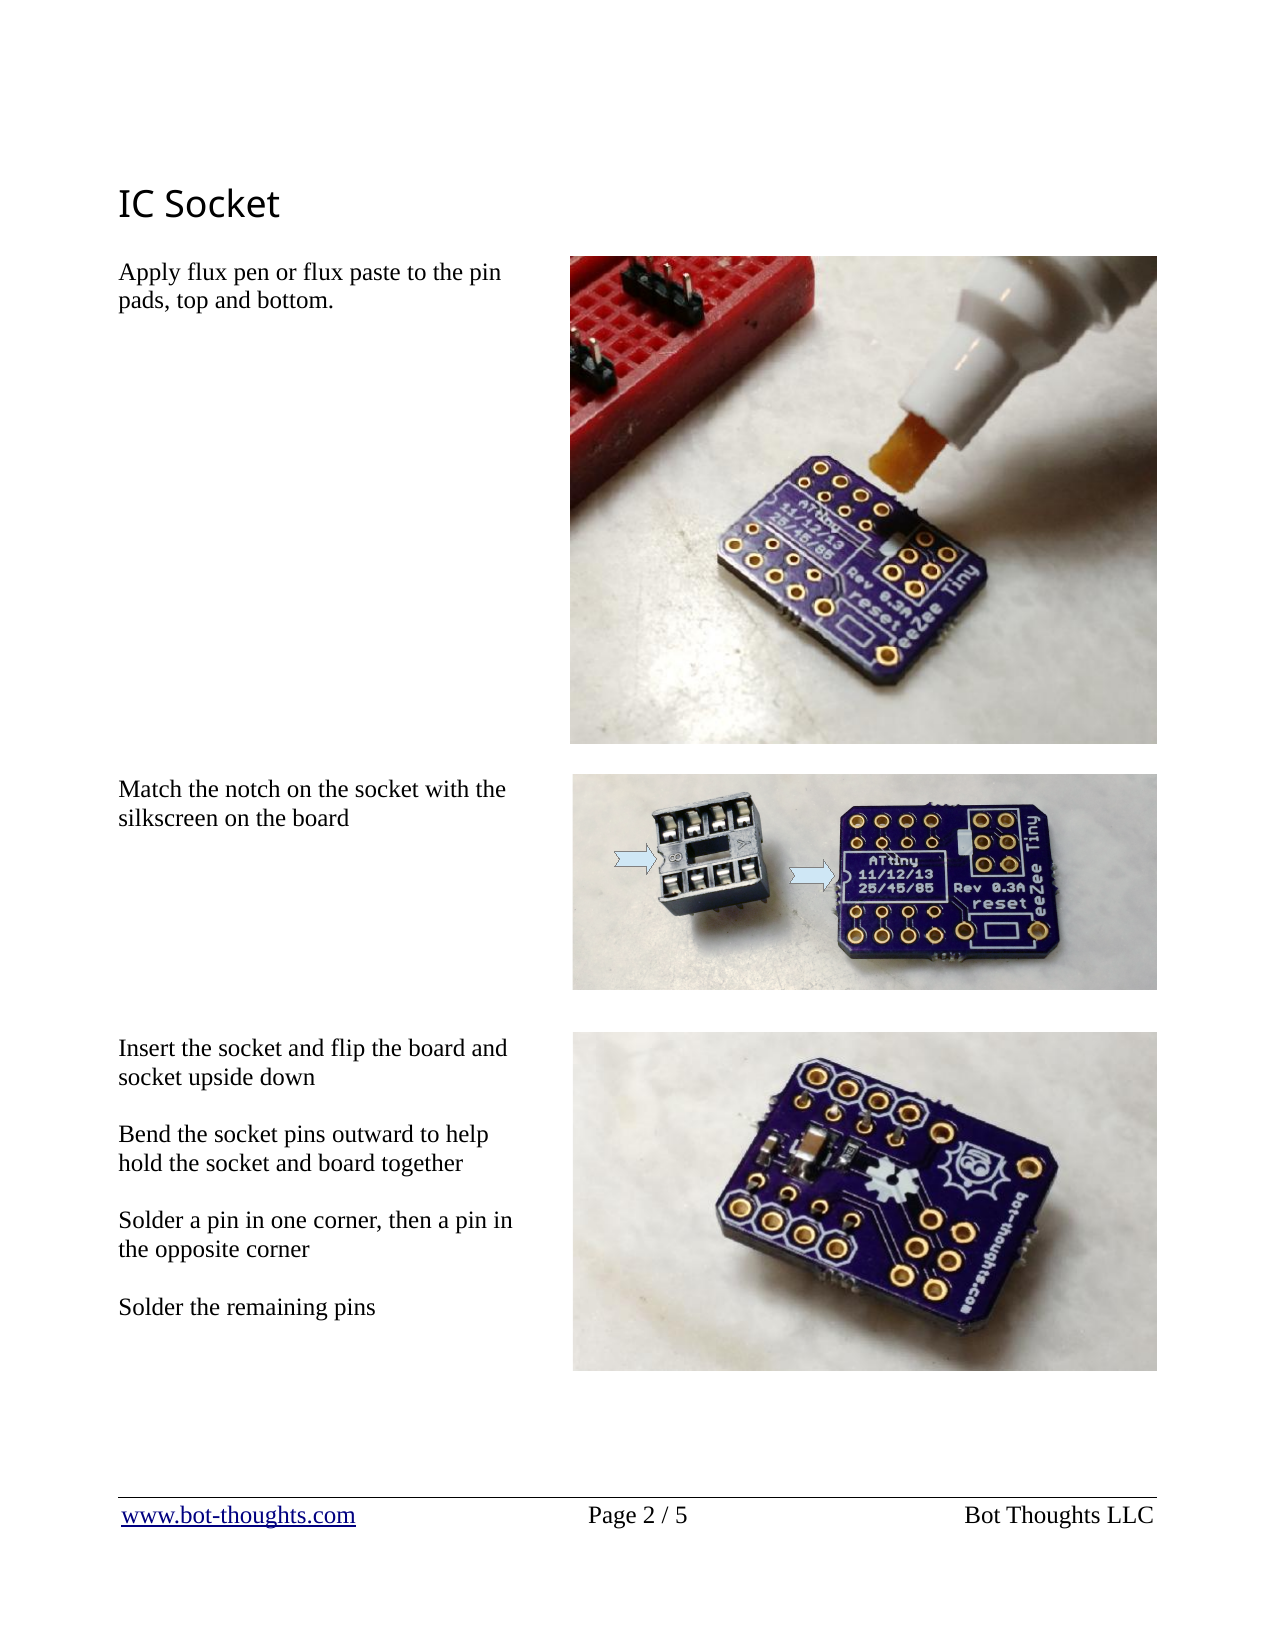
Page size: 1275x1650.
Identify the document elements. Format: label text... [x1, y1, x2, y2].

text Match the notch on the socket with the silkscreen on the board [118, 774, 572, 832]
text IC Socket [118, 177, 1157, 228]
text Insert the socket and flip the board and socket upside down [118, 1033, 572, 1090]
picture [572, 1032, 1157, 1371]
picture [570, 256, 1157, 744]
picture [572, 774, 1157, 990]
text Bend the socket pins outward to help hold the socket and board together [118, 1119, 572, 1177]
text Apply flux pen or flux paste to the pin pads, top and bottom. [118, 257, 570, 314]
text Solder the remaining pins [118, 1292, 572, 1320]
text Solder a pin in one corner, then a pin in the opposite corner [118, 1205, 572, 1263]
